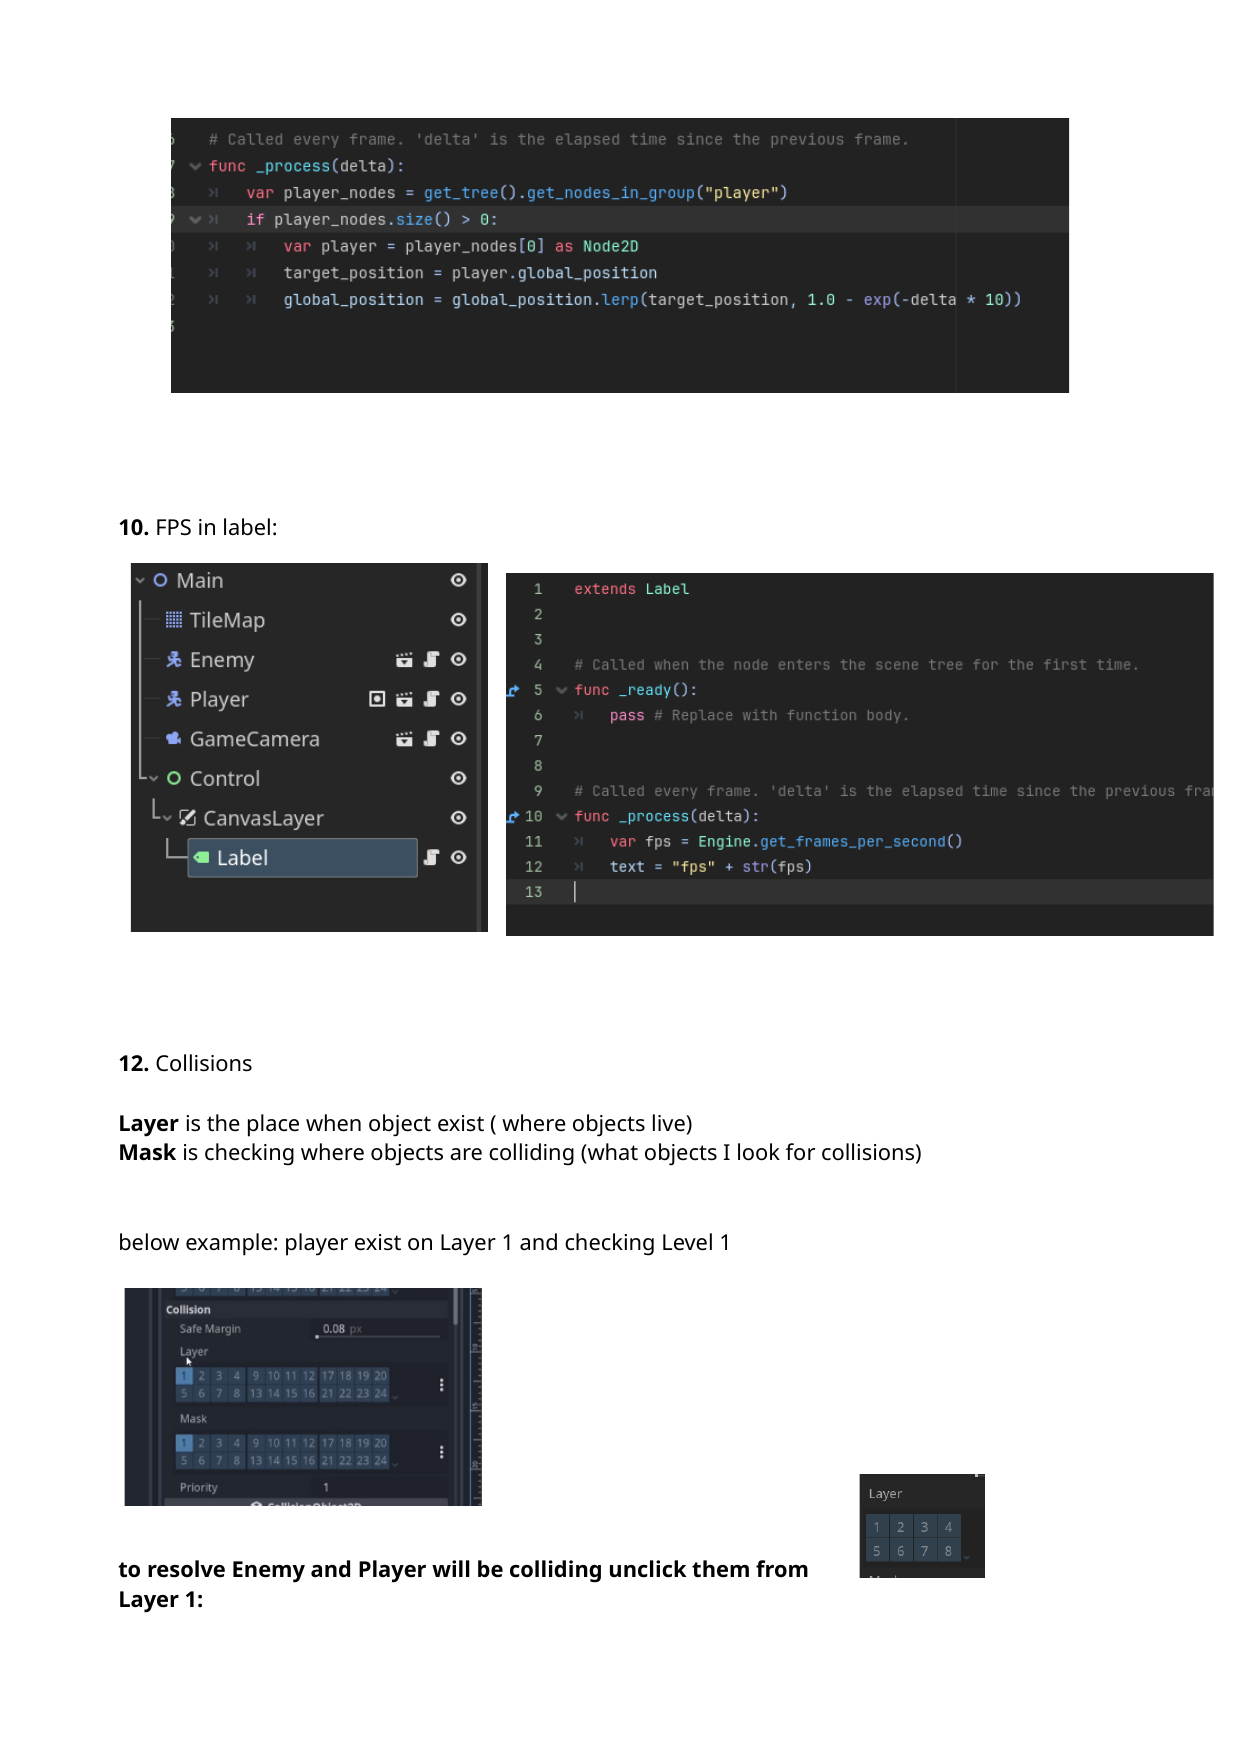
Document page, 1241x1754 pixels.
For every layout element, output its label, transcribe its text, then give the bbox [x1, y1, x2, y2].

text 10. FPS in label: [118, 512, 1122, 542]
text below example: player exist on Layer 1 and checking Level 1 [118, 1227, 1122, 1257]
text Mask is checking where objects are colliding (what objects I look for collisions) [118, 1137, 1122, 1167]
picture [130, 563, 488, 932]
picture [506, 573, 1214, 936]
text to resolve Enemy and Player will be colliding unclick them from Layer 1: [118, 1554, 1122, 1614]
text 12. Collisions [118, 1048, 1122, 1078]
picture [171, 118, 1070, 393]
picture [124, 1288, 482, 1506]
text Layer is the place when object exist ( where objects live) [118, 1108, 1122, 1137]
picture [859, 1474, 985, 1578]
